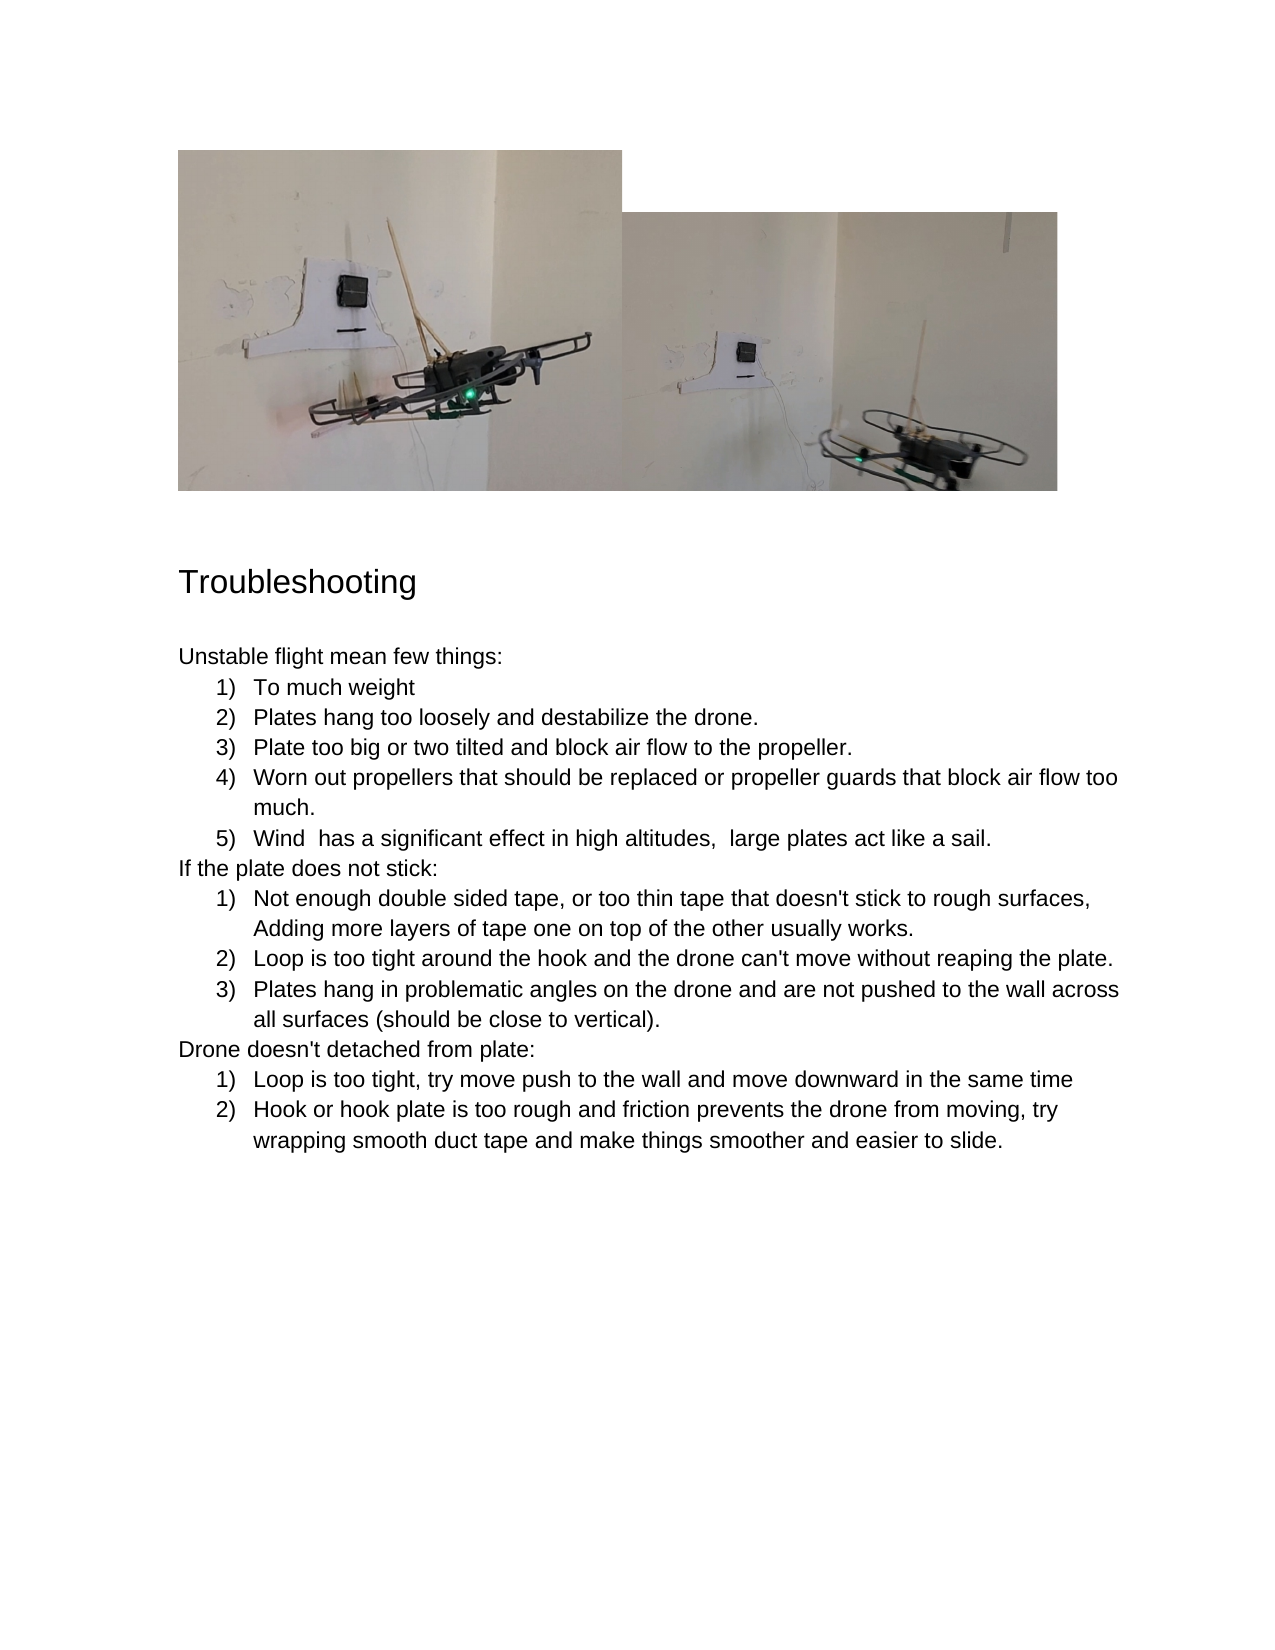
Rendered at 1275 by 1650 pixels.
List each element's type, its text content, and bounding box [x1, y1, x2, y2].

list Hook or hook plate is too rough and friction prevents the drone from moving, try wrapping smooth duct tape and make things smoother and easier to slide. [216, 1096, 1125, 1153]
text Unstable flight mean few things: [178, 643, 1125, 670]
list Wind has a significant effect in high altitudes, large plates act like a sail. [216, 824, 1125, 851]
picture [178, 150, 1058, 491]
list Plates hang in problematic angles on the drone and are not pushed to the wall across all surfaces (should be close to vertical). [216, 976, 1125, 1032]
text If the plate does not stick: [178, 855, 1125, 881]
list Not enough double sided tape, or too thin tape that doesn't stick to rough surfaces, Adding more layers of tape one on top of the other usually works. [216, 885, 1125, 942]
list Worn out propellers that should be replaced or propeller guards that block air flow too much. [216, 764, 1125, 821]
list To much weight [216, 673, 1125, 700]
list Loop is too tight, try move push to the wall and move downward in the same time [216, 1066, 1125, 1093]
list Plate too big or two tilted and block air flow to the propeller. [216, 734, 1125, 760]
list Loop is too tight around the hook and the drone can't move without reaping the plate. [216, 945, 1125, 972]
subtitle Troubleshooting [178, 562, 1125, 601]
list Plates hang too loosely and destabilize the drone. [216, 704, 1125, 730]
text Drone doesn't detached from plate: [178, 1036, 1125, 1062]
